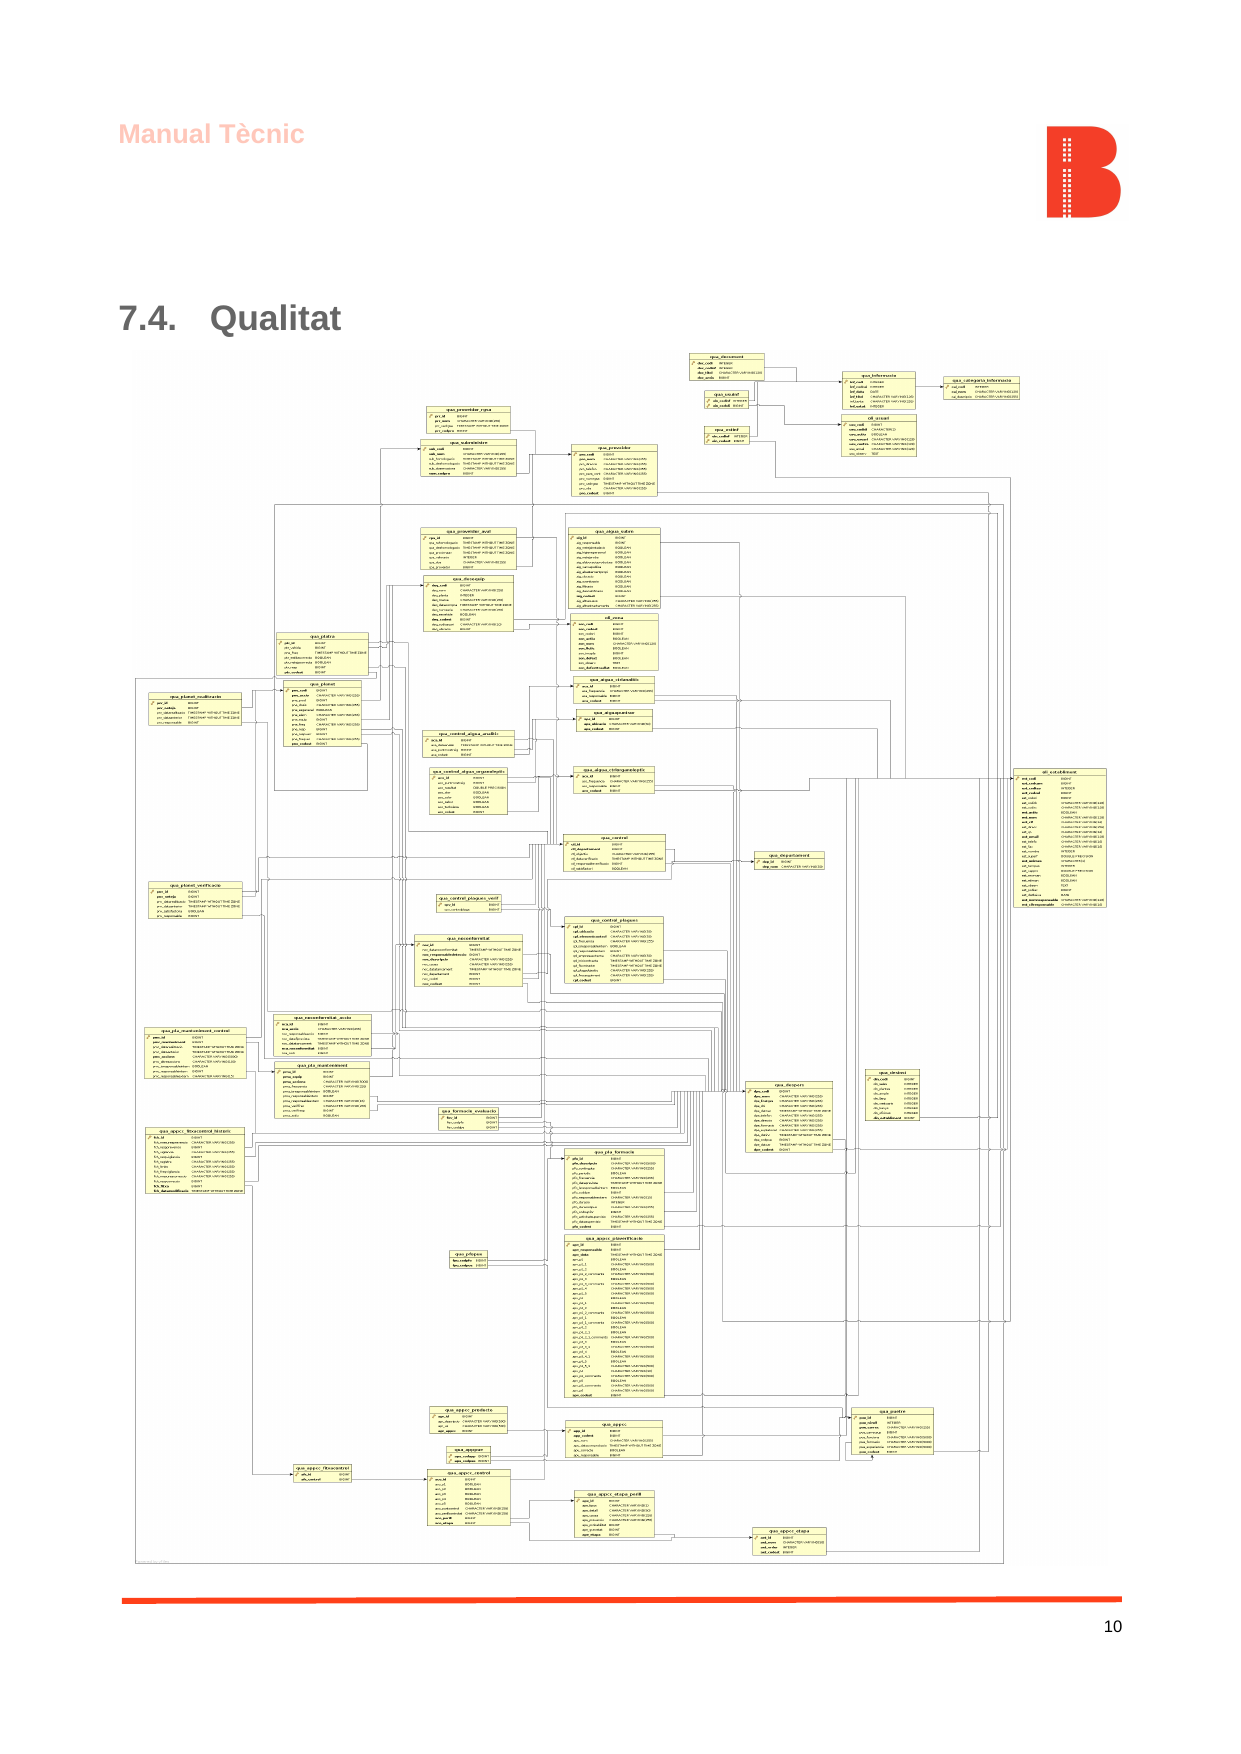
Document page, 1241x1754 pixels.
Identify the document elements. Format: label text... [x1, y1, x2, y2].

subtitle Qualitat [118, 298, 1122, 338]
picture [132, 350, 1108, 1566]
picture [1036, 124, 1130, 221]
